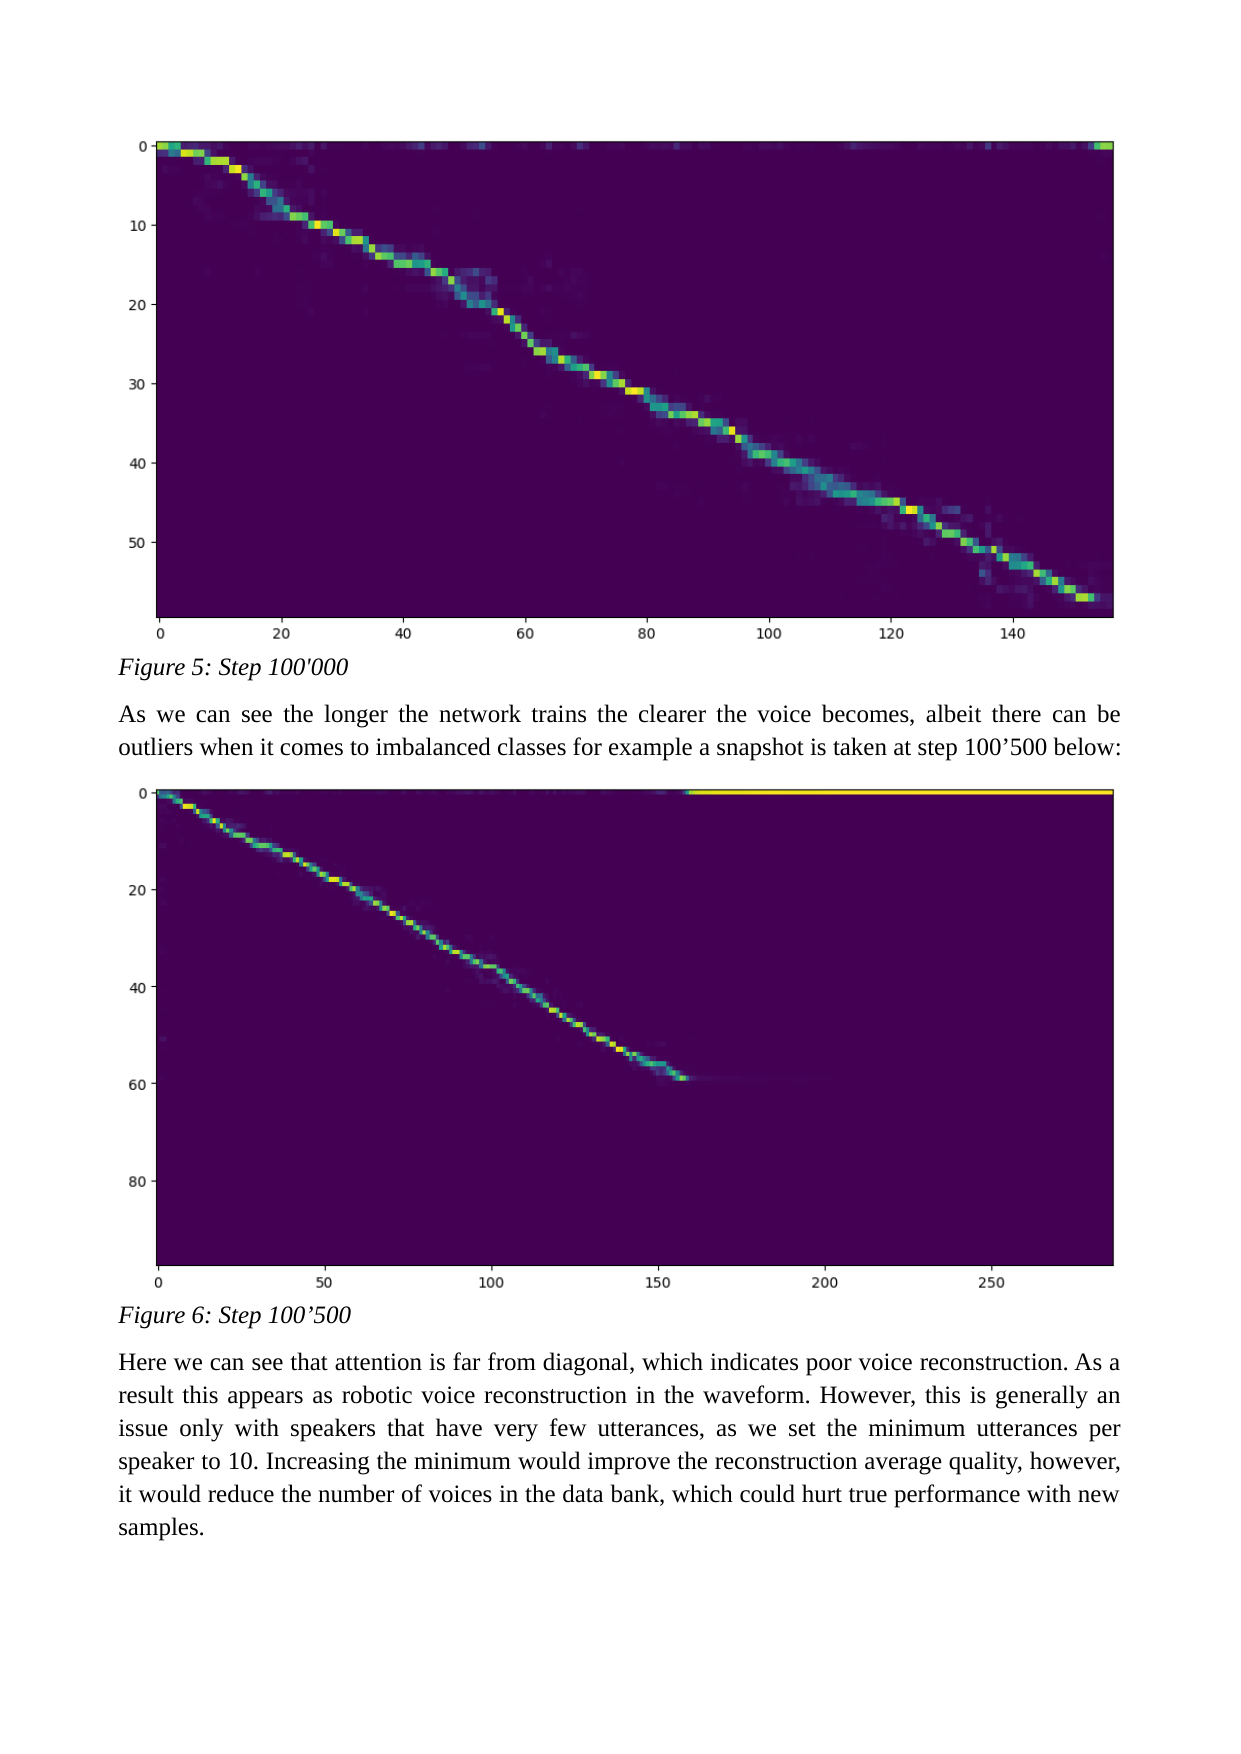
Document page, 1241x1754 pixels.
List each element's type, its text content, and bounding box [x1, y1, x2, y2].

text Figure 6: Step 100’500 [118, 1300, 1122, 1328]
text Figure 5: Step 100'000 [118, 652, 1122, 680]
text As we can see the longer the network trains the clearer the voice becomes, albeit there can be outliers when it comes to imbalanced classes for example a snapshot is taken at step 100’500 below: [118, 699, 1122, 777]
text Here we can see that attention is far from diagonal, which indicates poor voice reconstruction. As a result this appears as robotic voice reconstruction in the waveform. However, this is generally an issue only with speakers that have very few utterances, as we set the minimum utterances per speaker to 10. Increasing the minimum would improve the reconstruction average quality, however, it would reduce the number of voices in the data bank, which could hurt true performance with new samples. [118, 1347, 1122, 1541]
picture [118, 130, 1123, 652]
picture [118, 777, 1123, 1300]
